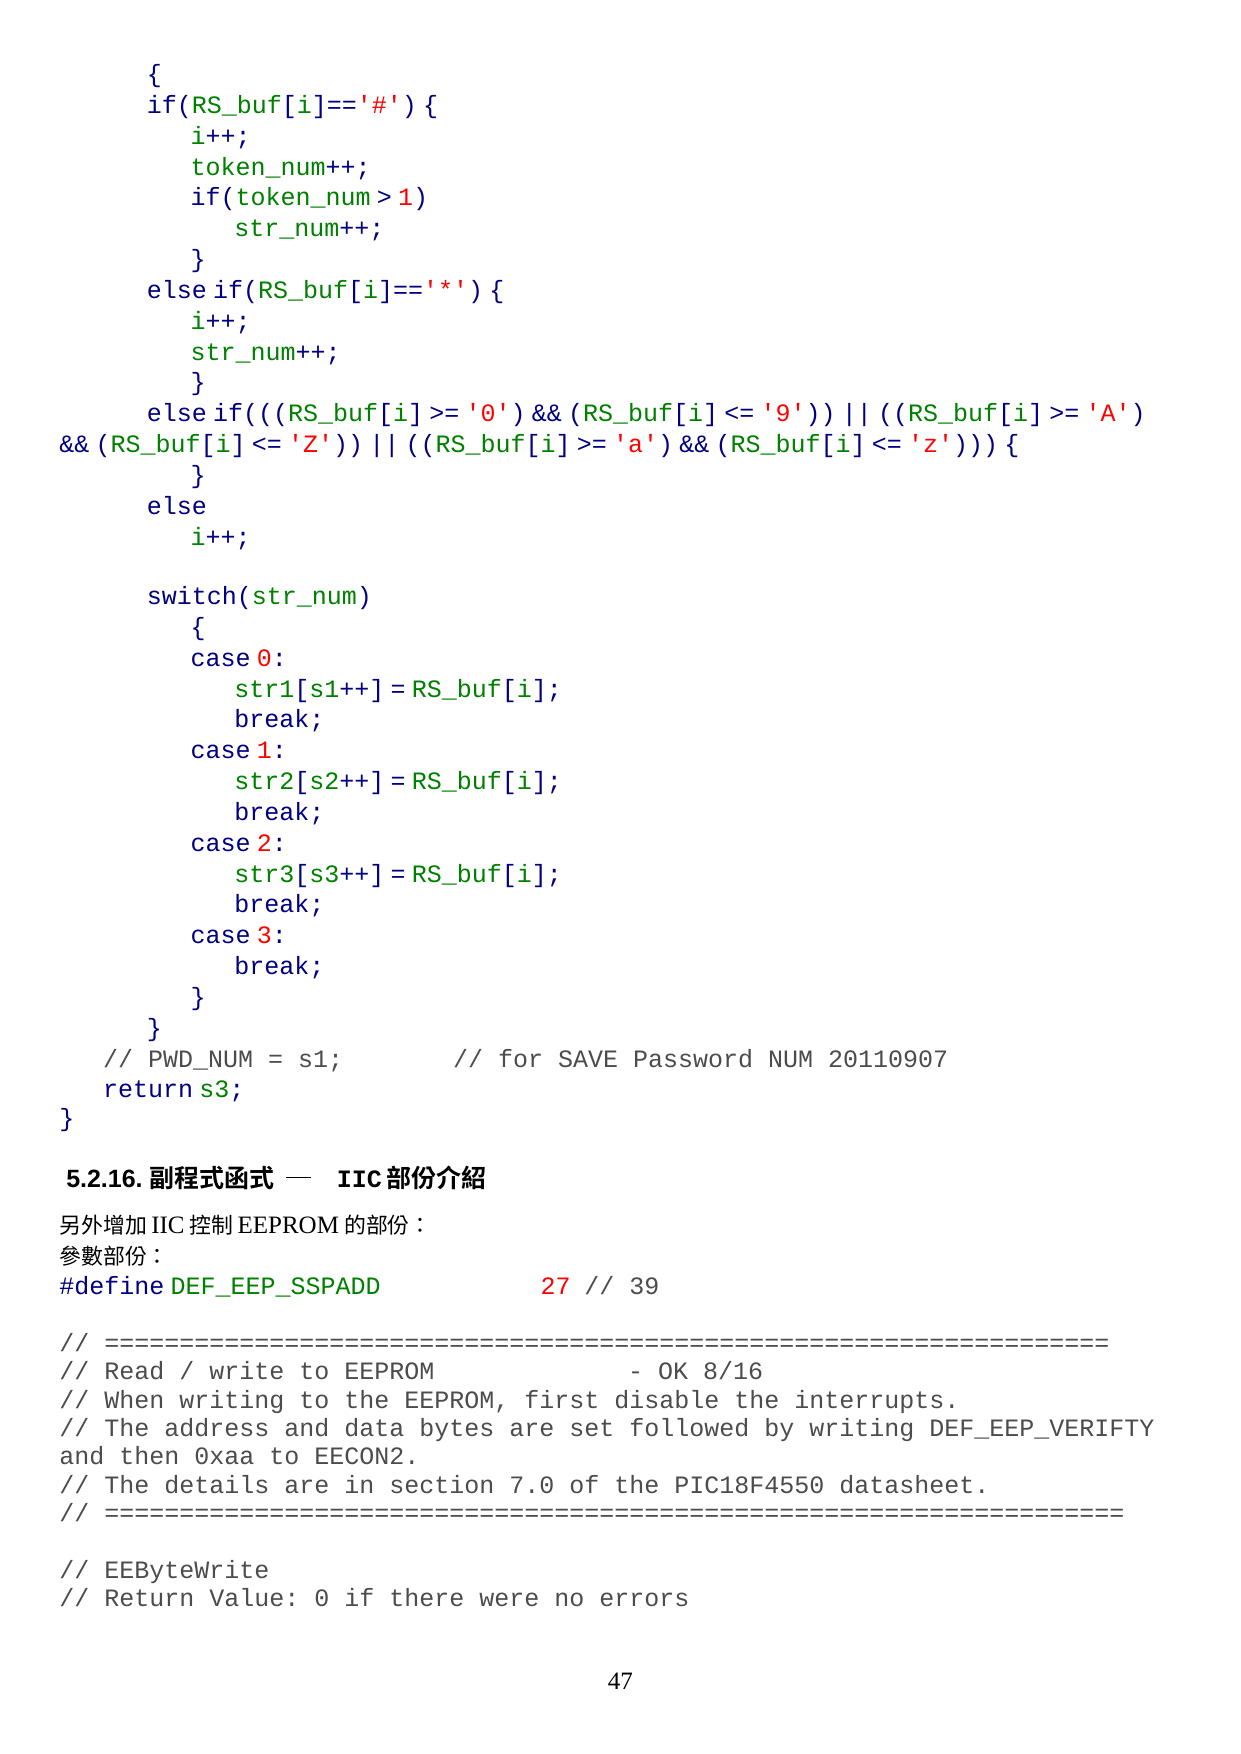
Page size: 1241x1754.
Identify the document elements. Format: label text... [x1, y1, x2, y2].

text } [59, 1105, 1181, 1134]
text token_num++; [59, 152, 1181, 182]
text // The details are in section 7.0 of the PIC18F4550 datasheet. [59, 1472, 1181, 1501]
text str_num++; [59, 337, 1181, 367]
text return s3; [59, 1074, 1181, 1105]
text // ==================================================================== [59, 1501, 1181, 1529]
text else [59, 491, 1181, 522]
text i++; [59, 306, 1181, 337]
text i++; [59, 121, 1181, 152]
text else if(RS_buf[i]=='*') { [59, 275, 1181, 306]
text str3[s3++] = RS_buf[i]; [59, 859, 1181, 889]
text if(token_num > 1) [59, 182, 1181, 213]
text 參數部份： [59, 1239, 1181, 1271]
text case 3: [59, 920, 1181, 951]
text } [59, 460, 1181, 491]
text break; [59, 889, 1181, 920]
text } [59, 244, 1181, 275]
text } [59, 367, 1181, 398]
text // Return Value: 0 if there were no errors [59, 1586, 1181, 1614]
text switch(str_num) [59, 581, 1181, 612]
text // The address and data bytes are set followed by writing DEF_EEP_VERIFTY and then 0xaa to EECON2. [59, 1416, 1181, 1472]
text case 2: [59, 828, 1181, 859]
text // =================================================================== [59, 1331, 1181, 1359]
text // EEByteWrite [59, 1558, 1181, 1586]
text case 1: [59, 735, 1181, 766]
text { [59, 612, 1181, 643]
text break; [59, 797, 1181, 828]
subtitle 副程式函式 ─ IIC部份介紹 [59, 1159, 1181, 1195]
text break; [59, 951, 1181, 982]
text #define DEF_EEP_SSPADD 27 // 39 [59, 1271, 1181, 1302]
text // PWD_NUM = s1; // for SAVE Password NUM 20110907 [59, 1044, 1181, 1074]
text str1[s1++] = RS_buf[i]; [59, 674, 1181, 704]
text if(RS_buf[i]=='#') { [59, 90, 1181, 121]
text else if(((RS_buf[i] >= '0') && (RS_buf[i] <= '9')) || ((RS_buf[i] >= 'A') && (RS_buf[i] <= 'Z')) || ((RS_buf[i] >= 'a') && (RS_buf[i] <= 'z'))) { [59, 398, 1181, 460]
text break; [59, 704, 1181, 735]
text // When writing to the EEPROM, first disable the interrupts. [59, 1387, 1181, 1416]
text } [59, 1013, 1181, 1044]
text } [59, 982, 1181, 1013]
text str_num++; [59, 213, 1181, 244]
text 另外增加IIC控制EEPROM的部份： [59, 1208, 1181, 1239]
text case 0: [59, 643, 1181, 674]
text // Read / write to EEPROM - OK 8/16 [59, 1359, 1181, 1387]
text i++; [59, 522, 1181, 552]
text str2[s2++] = RS_buf[i]; [59, 766, 1181, 797]
text { [59, 59, 1181, 90]
